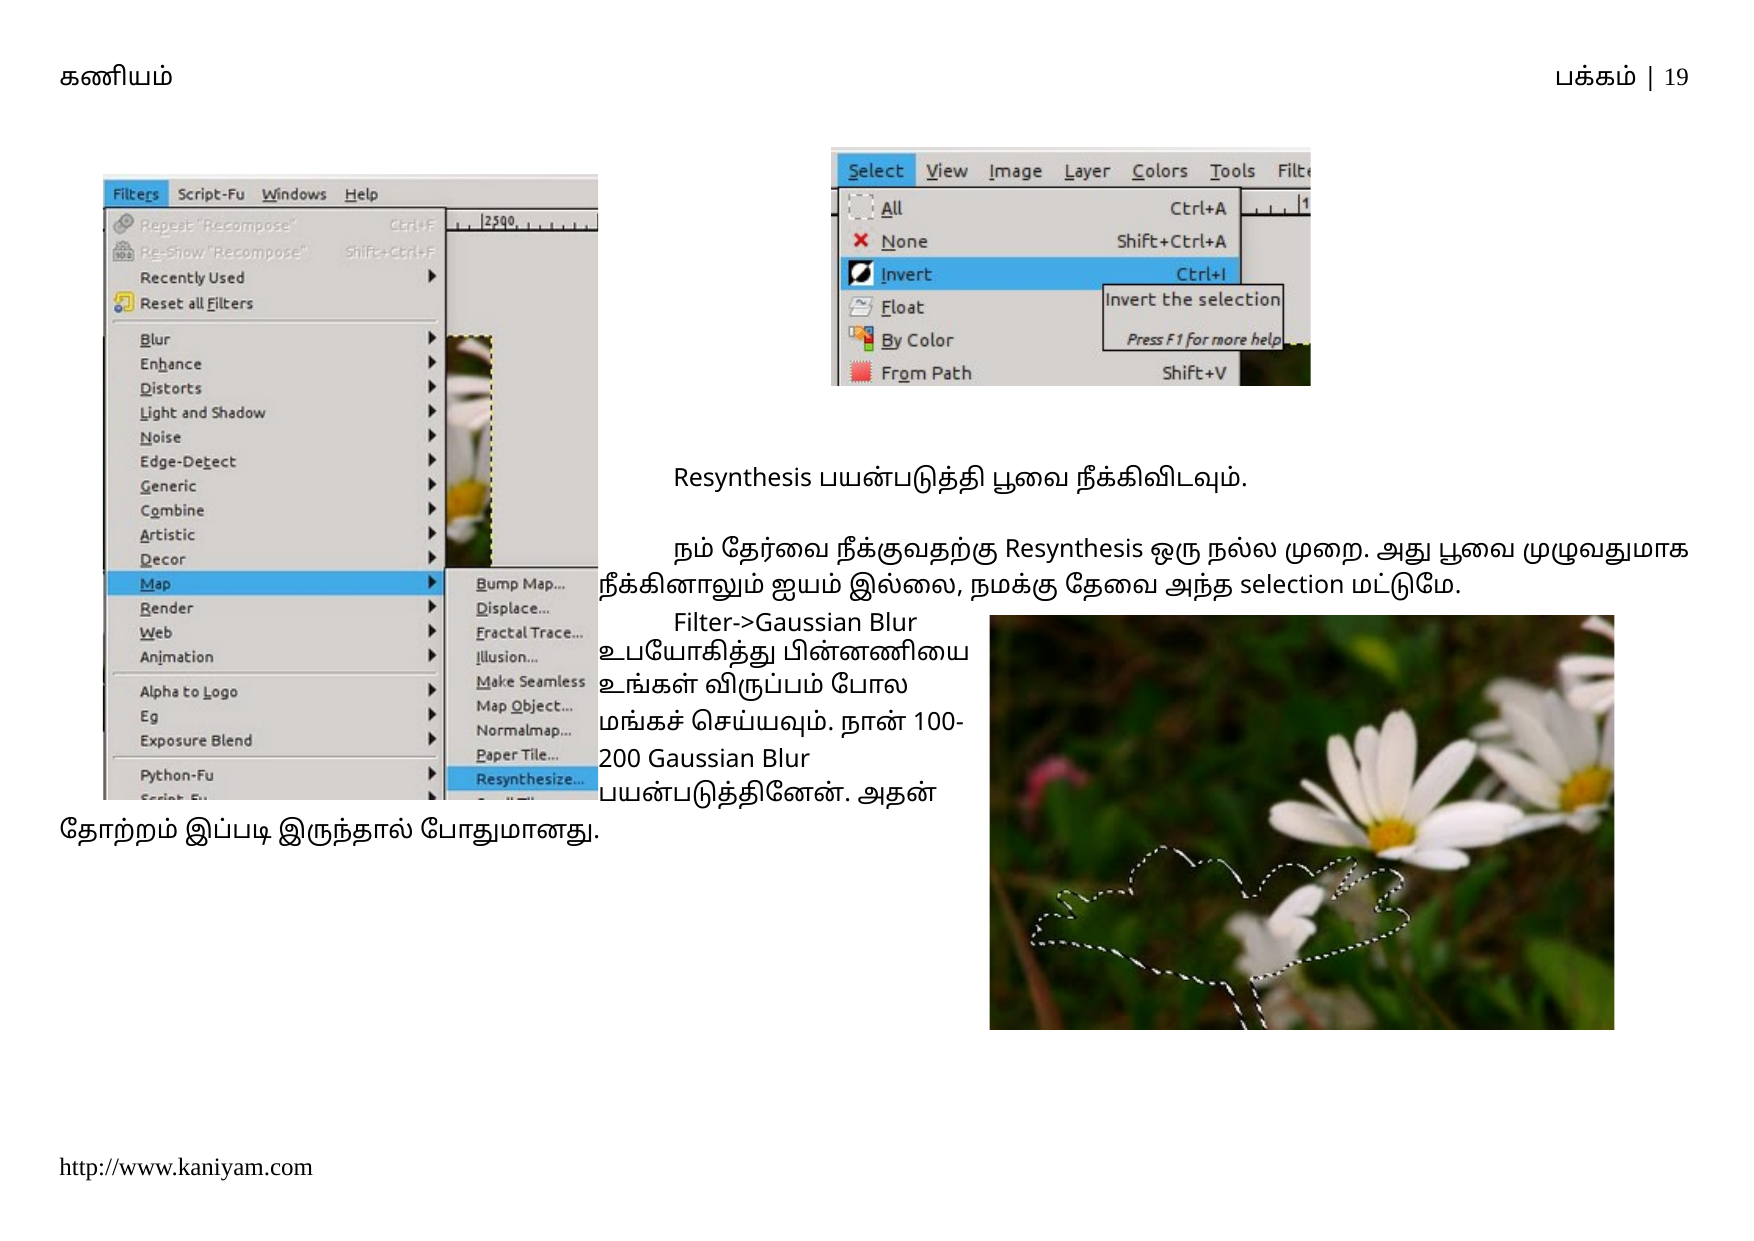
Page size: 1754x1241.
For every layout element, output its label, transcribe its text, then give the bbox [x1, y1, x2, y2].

picture [831, 147, 1311, 386]
picture [989, 615, 1615, 1030]
picture [102, 174, 599, 800]
text Filter->Gaussian Blur உபயோகித்து பின்னணியை உங்கள் விருப்பம் போல மங்கச் செய்யவும். நான் 100-200 Gaussian Blur பயன்படுத்தினேன். அதன் தோற்றம் இப்படி இருந்தால் போதுமானது. [59, 604, 1695, 848]
text [59, 459, 102, 496]
text [59, 530, 102, 604]
text நம் தேர்வை நீக்குவதற்கு Resynthesis ஒரு நல்ல முறை. அது பூவை முழுவதுமாக நீக்கினாலும் ஐயம் இல்லை, நமக்கு தேவை அந்த selection மட்டுமே. [599, 530, 1695, 604]
text Resynthesis பயன்படுத்தி பூவை நீக்கிவிடவும். [599, 459, 1695, 496]
